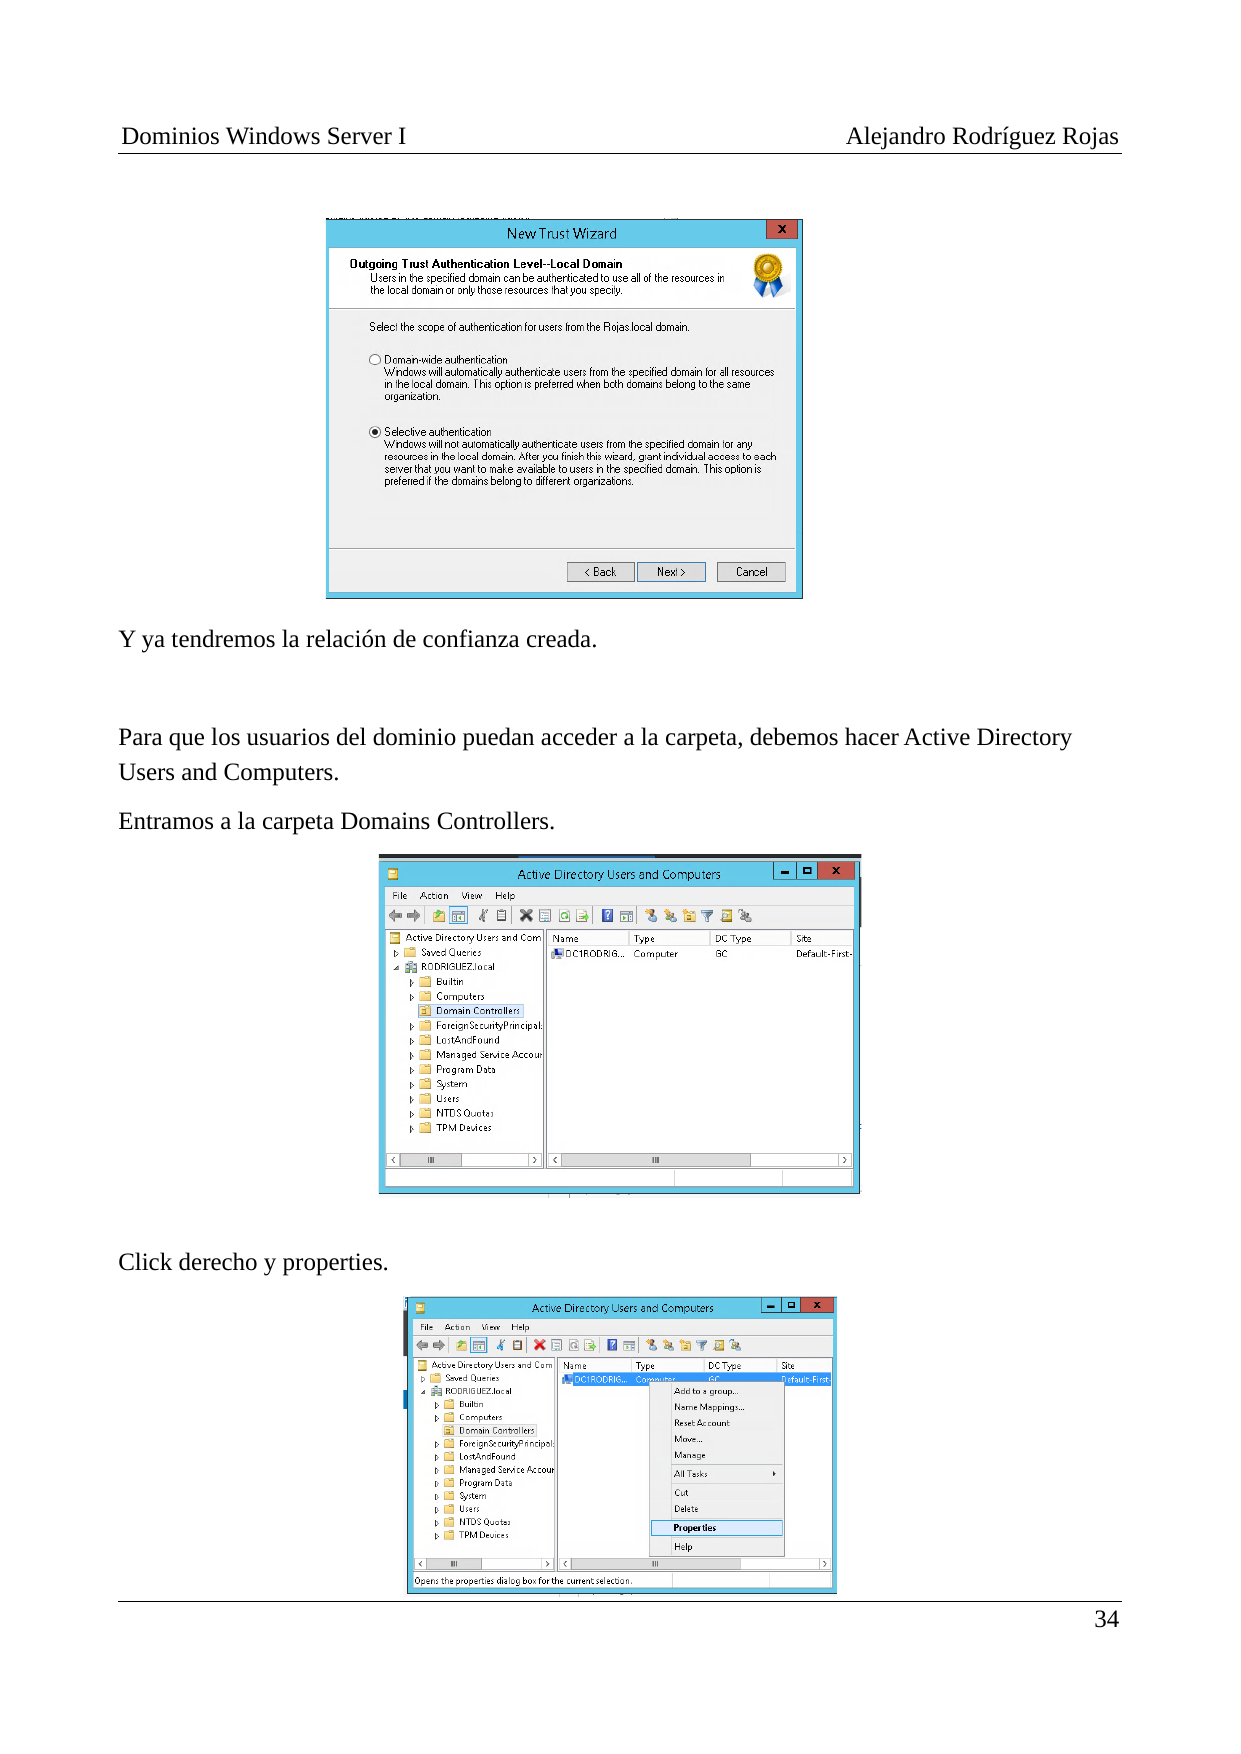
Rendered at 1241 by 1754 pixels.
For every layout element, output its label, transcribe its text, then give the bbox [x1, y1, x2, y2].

text Y ya tendremos la relación de confianza creada. [118, 624, 1122, 653]
text Para que los usuarios del dominio puedan acceder a la carpeta, debemos hacer Active Directory Users and Computers. [118, 722, 1122, 785]
text Click derecho y properties. [118, 1247, 1122, 1276]
picture [378, 854, 409, 1022]
picture [403, 1296, 427, 1449]
text Entramos a la carpeta Domains Controllers. [118, 806, 1122, 834]
picture [325, 218, 507, 599]
